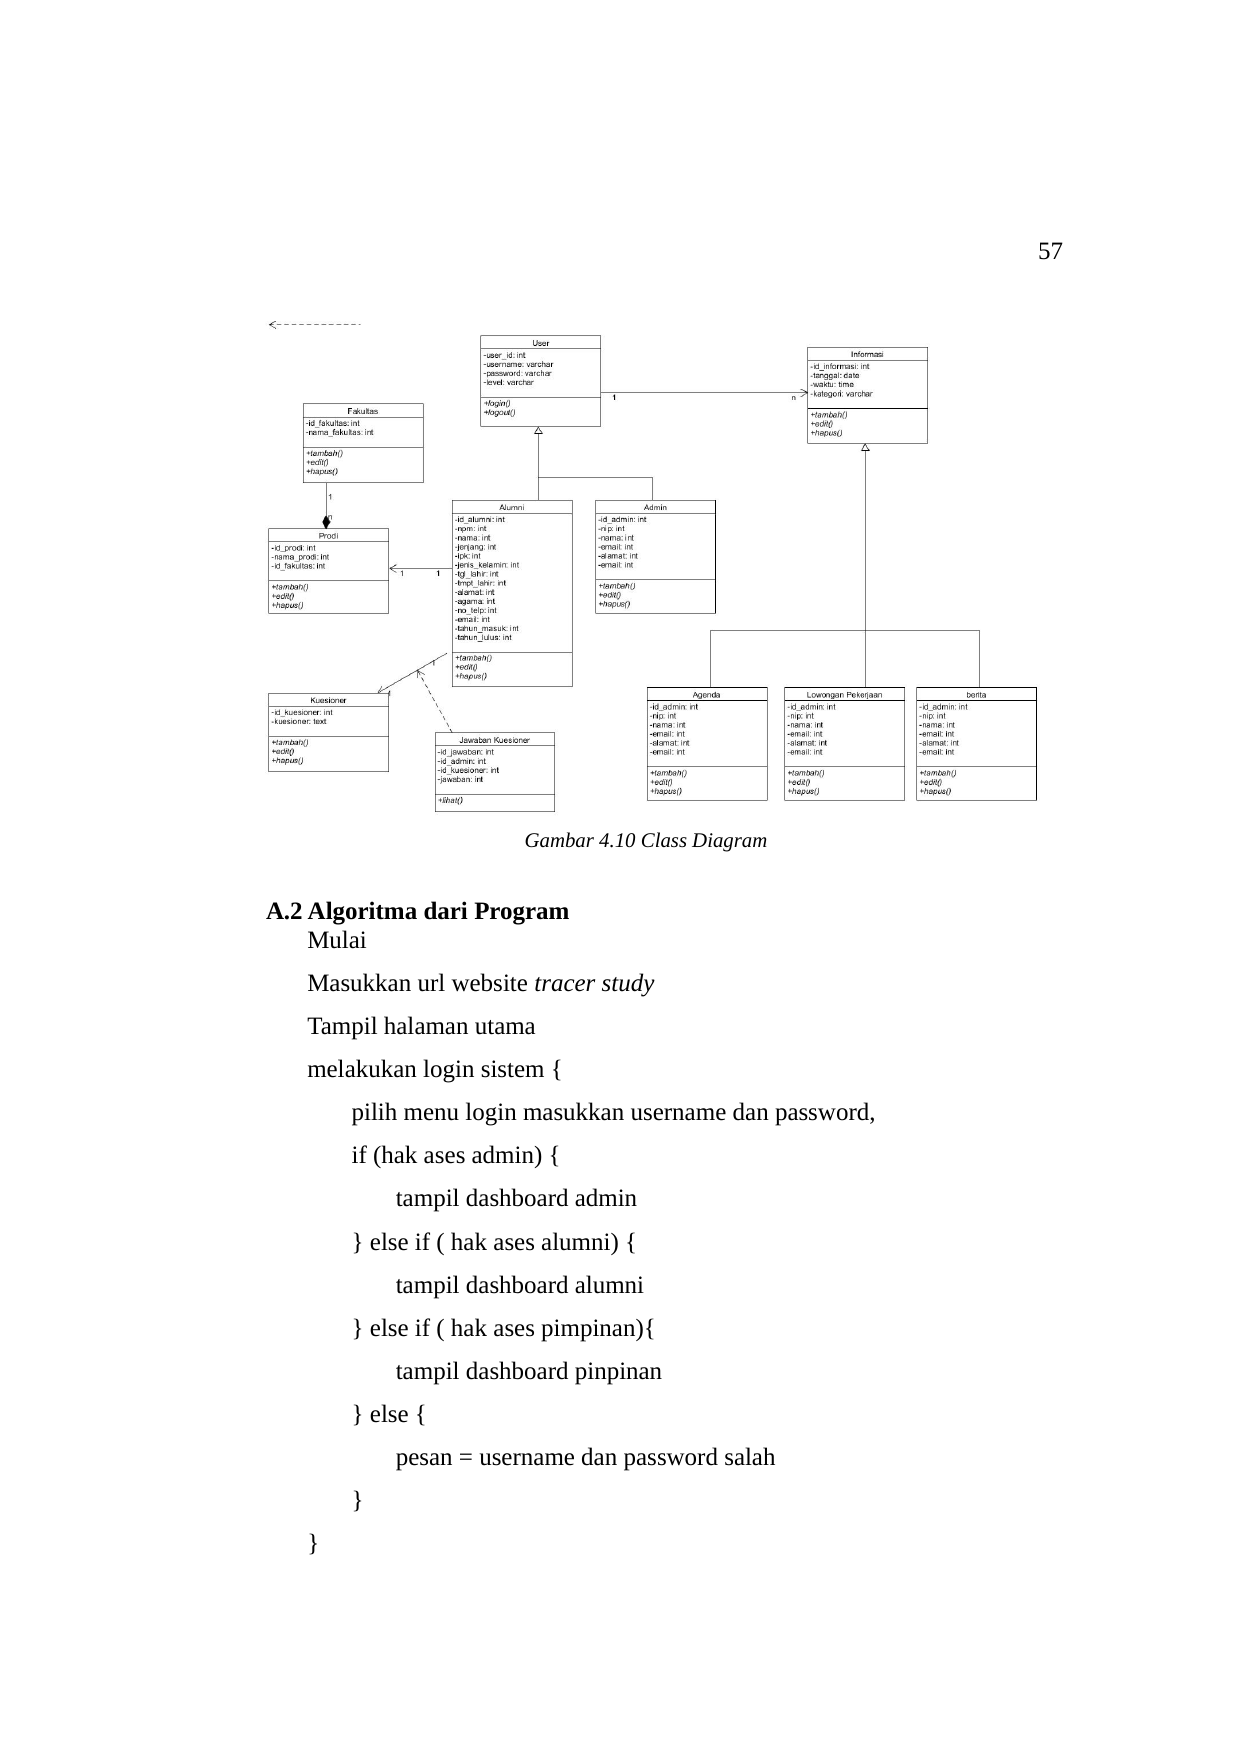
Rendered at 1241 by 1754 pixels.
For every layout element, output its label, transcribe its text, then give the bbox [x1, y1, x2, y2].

text tampil dashboard admin [307, 1183, 1063, 1212]
text } [307, 1485, 1063, 1514]
text tampil dashboard alumni [307, 1270, 1063, 1298]
text tampil dashboard pinpinan [307, 1356, 1063, 1385]
text A.2 Algoritma dari Program [266, 896, 1063, 925]
text } [307, 1528, 1063, 1557]
text Gambar 4.10 Class Diagram [251, 823, 1047, 852]
text Tampil halaman utama [307, 1011, 1063, 1040]
text pilih menu login masukkan username dan password, [307, 1097, 1063, 1126]
text Masukkan url website tracer study [307, 968, 1063, 997]
text Mulai [307, 925, 1063, 953]
text melakukan login sistem { [307, 1054, 1063, 1083]
text pesan = username dan password salah [307, 1442, 1063, 1471]
picture [251, 307, 1048, 823]
text } else { [307, 1399, 1063, 1428]
text } else if ( hak ases pimpinan){ [307, 1313, 1063, 1342]
text if (hak ases admin) { [307, 1140, 1063, 1169]
text } else if ( hak ases alumni) { [307, 1227, 1063, 1255]
